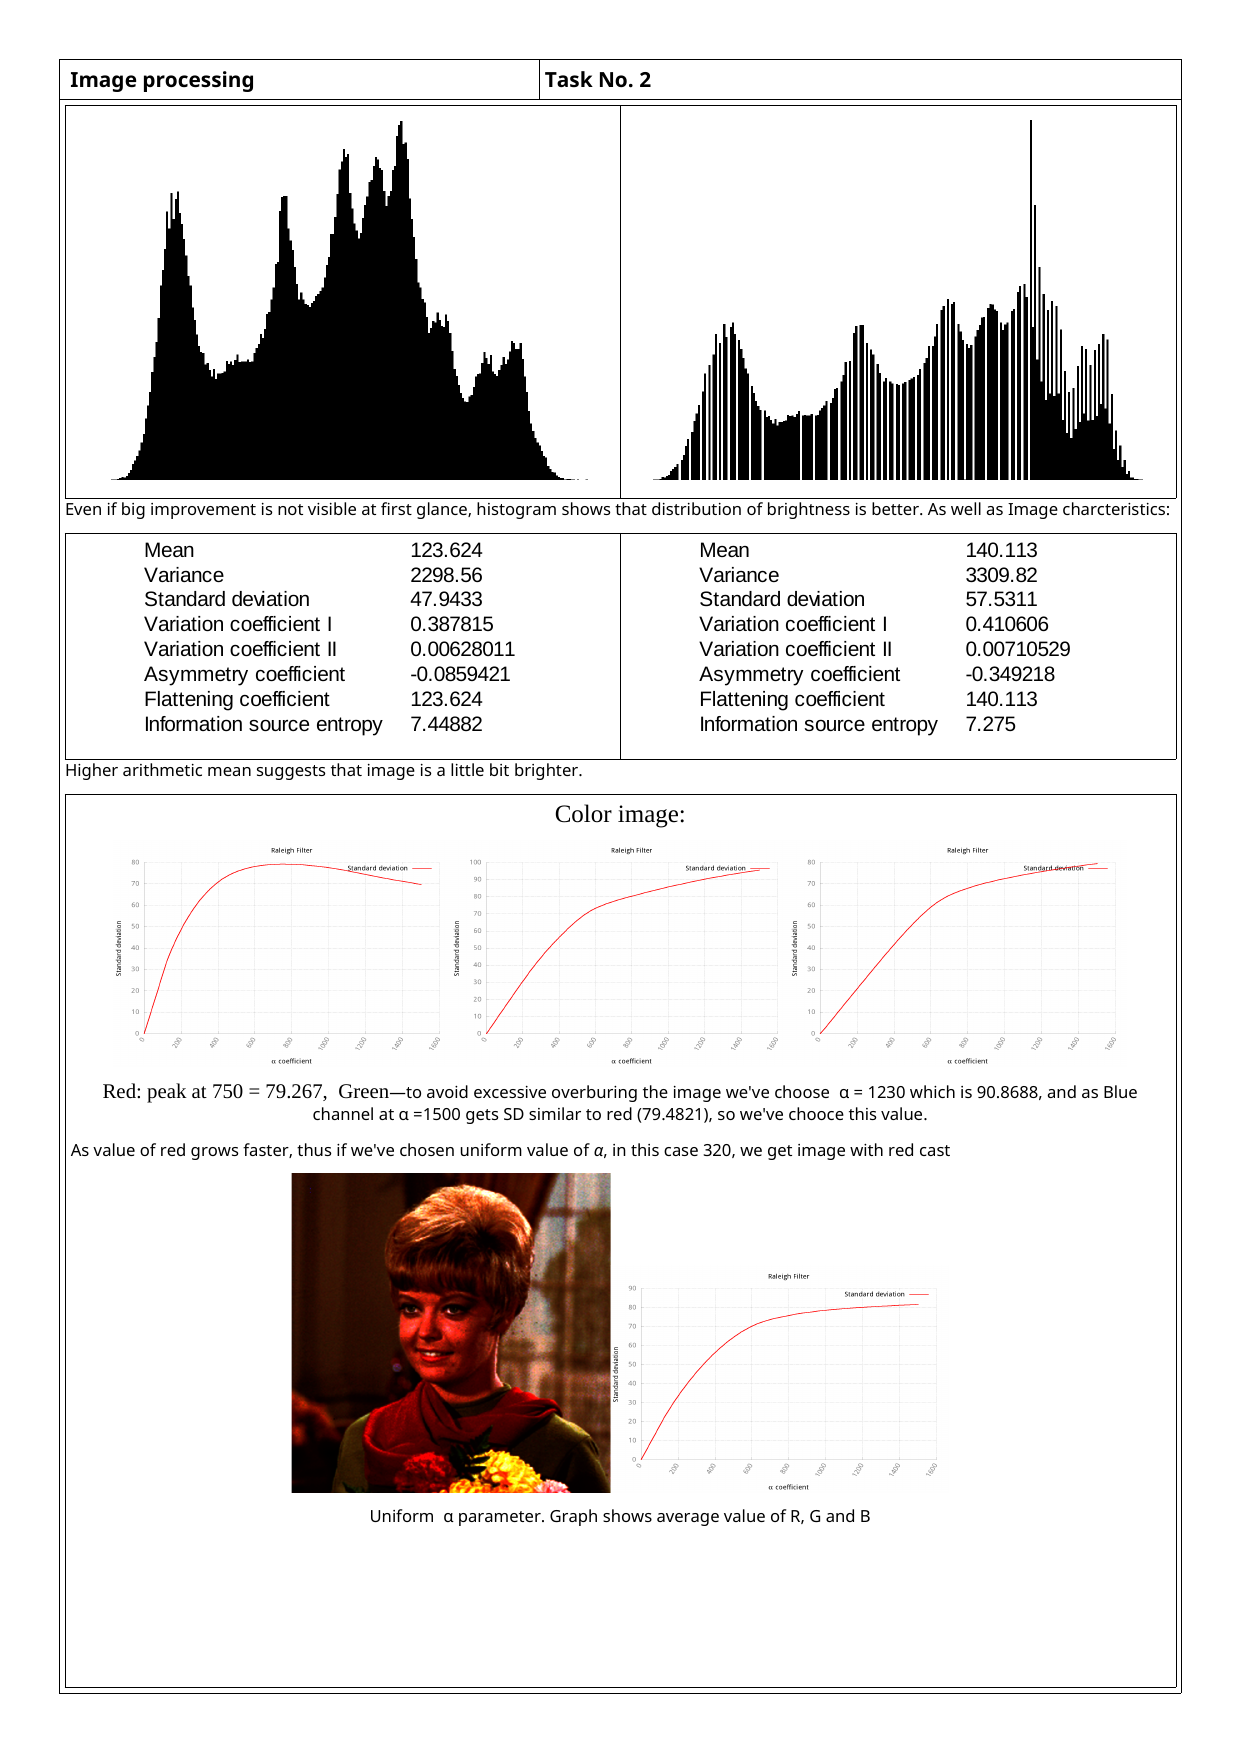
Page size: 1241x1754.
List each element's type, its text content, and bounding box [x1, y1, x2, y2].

picture [625, 111, 1170, 480]
picture [291, 1173, 949, 1493]
table_header Image processing [60, 60, 539, 99]
table_header Task No. 2 [540, 60, 1181, 99]
picture [70, 111, 615, 480]
table_cell [66, 106, 620, 497]
table_header Color image: Red: peak at 750 = 79.267, Green—to avoid excessive overburing the image we've choose α = 1230 which is 90.8688, and as Blue channel at α =1500 gets SD similar to red (79.4821), so we've chooce this value. As value of red grows faster, thus if we've chosen uniform value of α, in this case 320, we get image with red cast Uniform α parameter. Graph shows average value of R, G and B [66, 795, 1176, 1687]
table_header [66, 534, 620, 759]
table_cell Image analysis on the basis of the histogram To decide which parameter use we made a following graph... …and we have chosen 165. Even if big improvement is not visible at first glance, histogram shows that distribution of brightness is better. As well as Image charcteristics: Higher arithmetic mean suggests that image is a little bit brighter. [60, 100, 1181, 1693]
table_cell [621, 106, 1176, 497]
table_header [621, 534, 1176, 759]
picture [113, 840, 1128, 1067]
